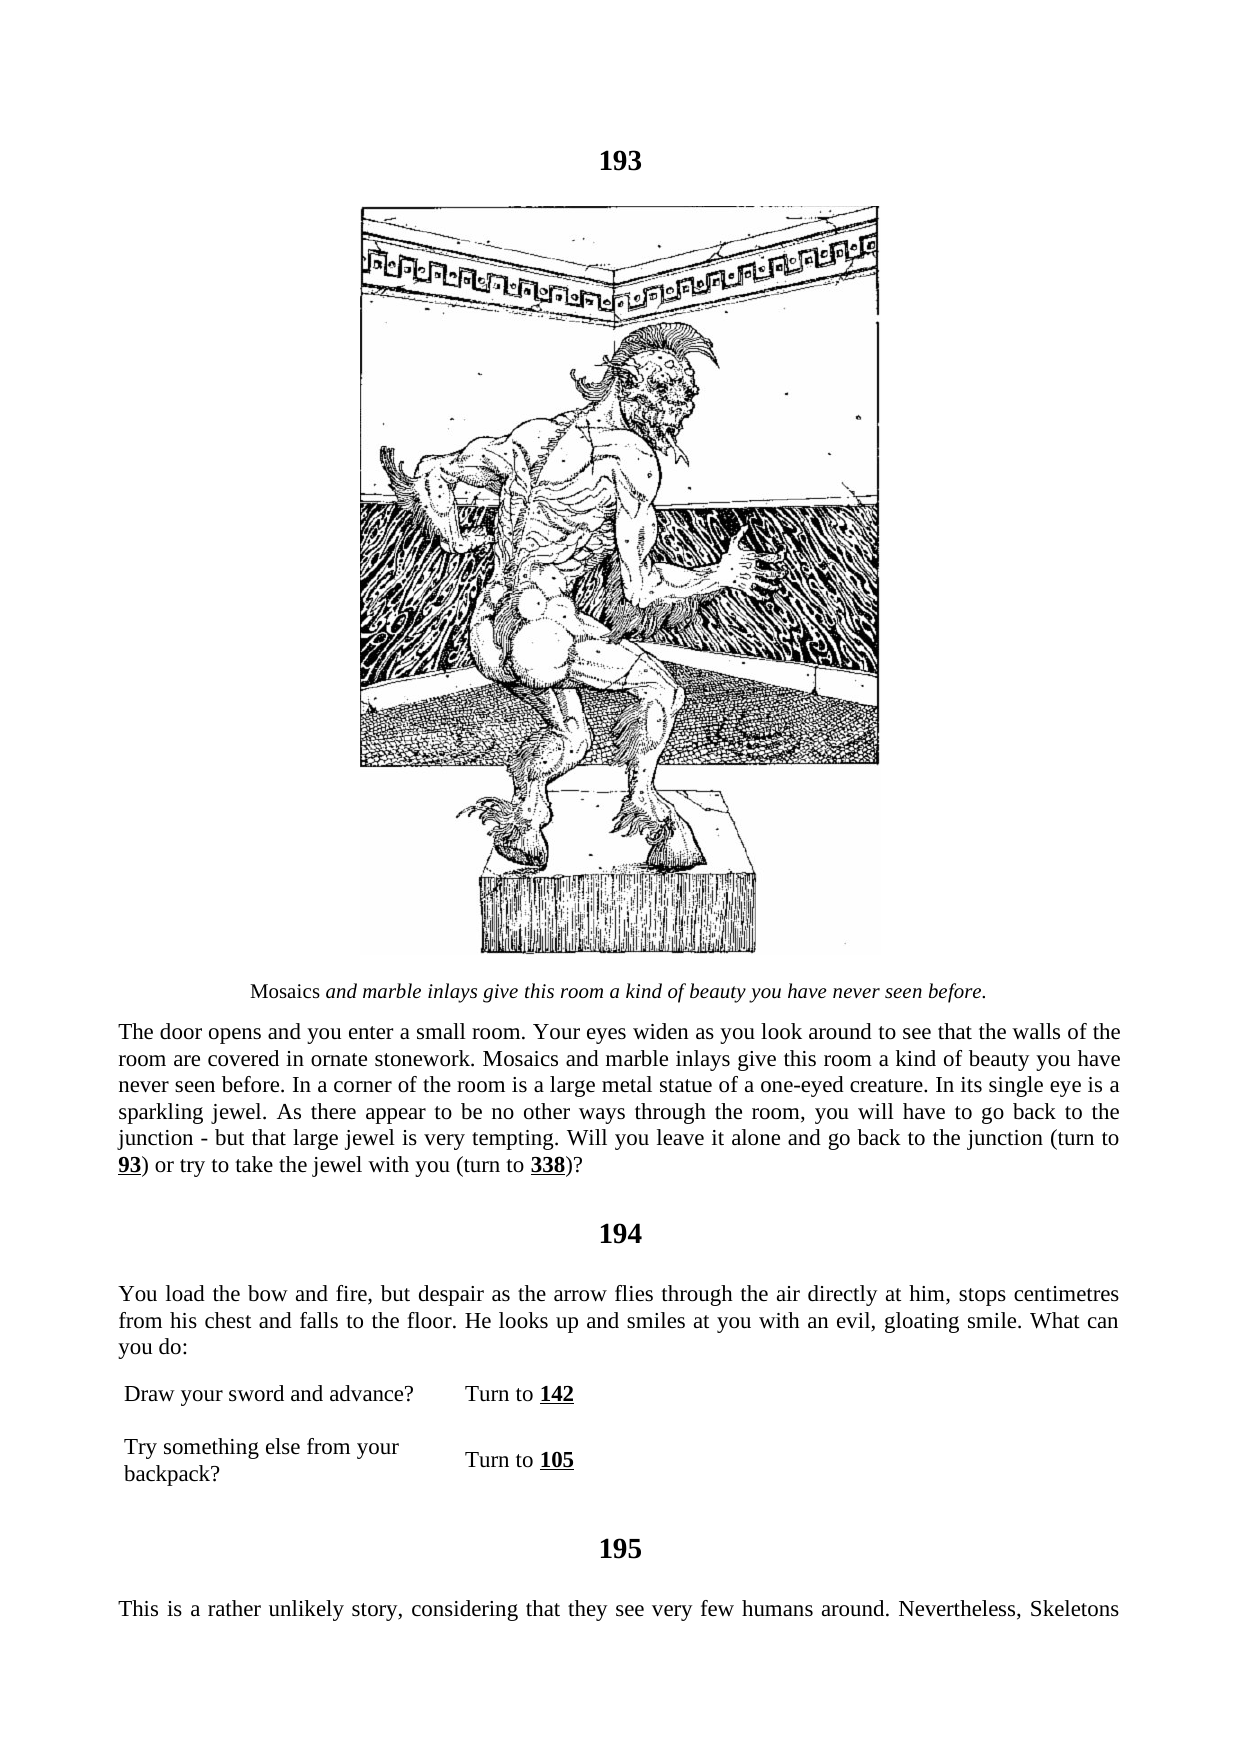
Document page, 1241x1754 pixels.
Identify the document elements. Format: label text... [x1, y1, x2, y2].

table_header Turn to 142 [459, 1374, 610, 1427]
table_cell Try something else from your backpack? [118, 1427, 459, 1507]
text The door opens and you enter a small room. Your eyes widen as you look around to see that the walls of the room are covered in ornate stonework. Mosaics and marble inlays give this room a kind of beauty you have never seen before. In a corner of the room is a large metal statue of a one-eyed creature. In its single eye is a sparkling jewel. As there appear to be no other ways through the room, you will have to go back to the junction - but that large jewel is very tempting. Will you leave it alone and go back to the junction (turn to 93) or try to take the jewel with you (turn to 338)? [118, 1018, 1122, 1177]
text You load the bow and fire, but despair as the arrow flies through the air directly at him, stops centimetres from his chest and falls to the floor. He looks up and smiles at you with an evil, gloating smile. What can you do: [118, 1280, 1122, 1359]
text Mosaics and marble inlays give this room a kind of beauty you have never seen before. [118, 206, 1122, 1003]
table_cell Turn to 105 [459, 1427, 610, 1507]
text This is a rather unlikely story, considering that they see very few humans around. Nevertheless, Skeletons [118, 1594, 1122, 1621]
table_header Draw your sword and advance? [118, 1374, 459, 1427]
subtitle 193 [118, 143, 1122, 176]
picture [360, 206, 880, 955]
subtitle 195 [118, 1531, 1122, 1565]
subtitle 194 [118, 1217, 1122, 1250]
